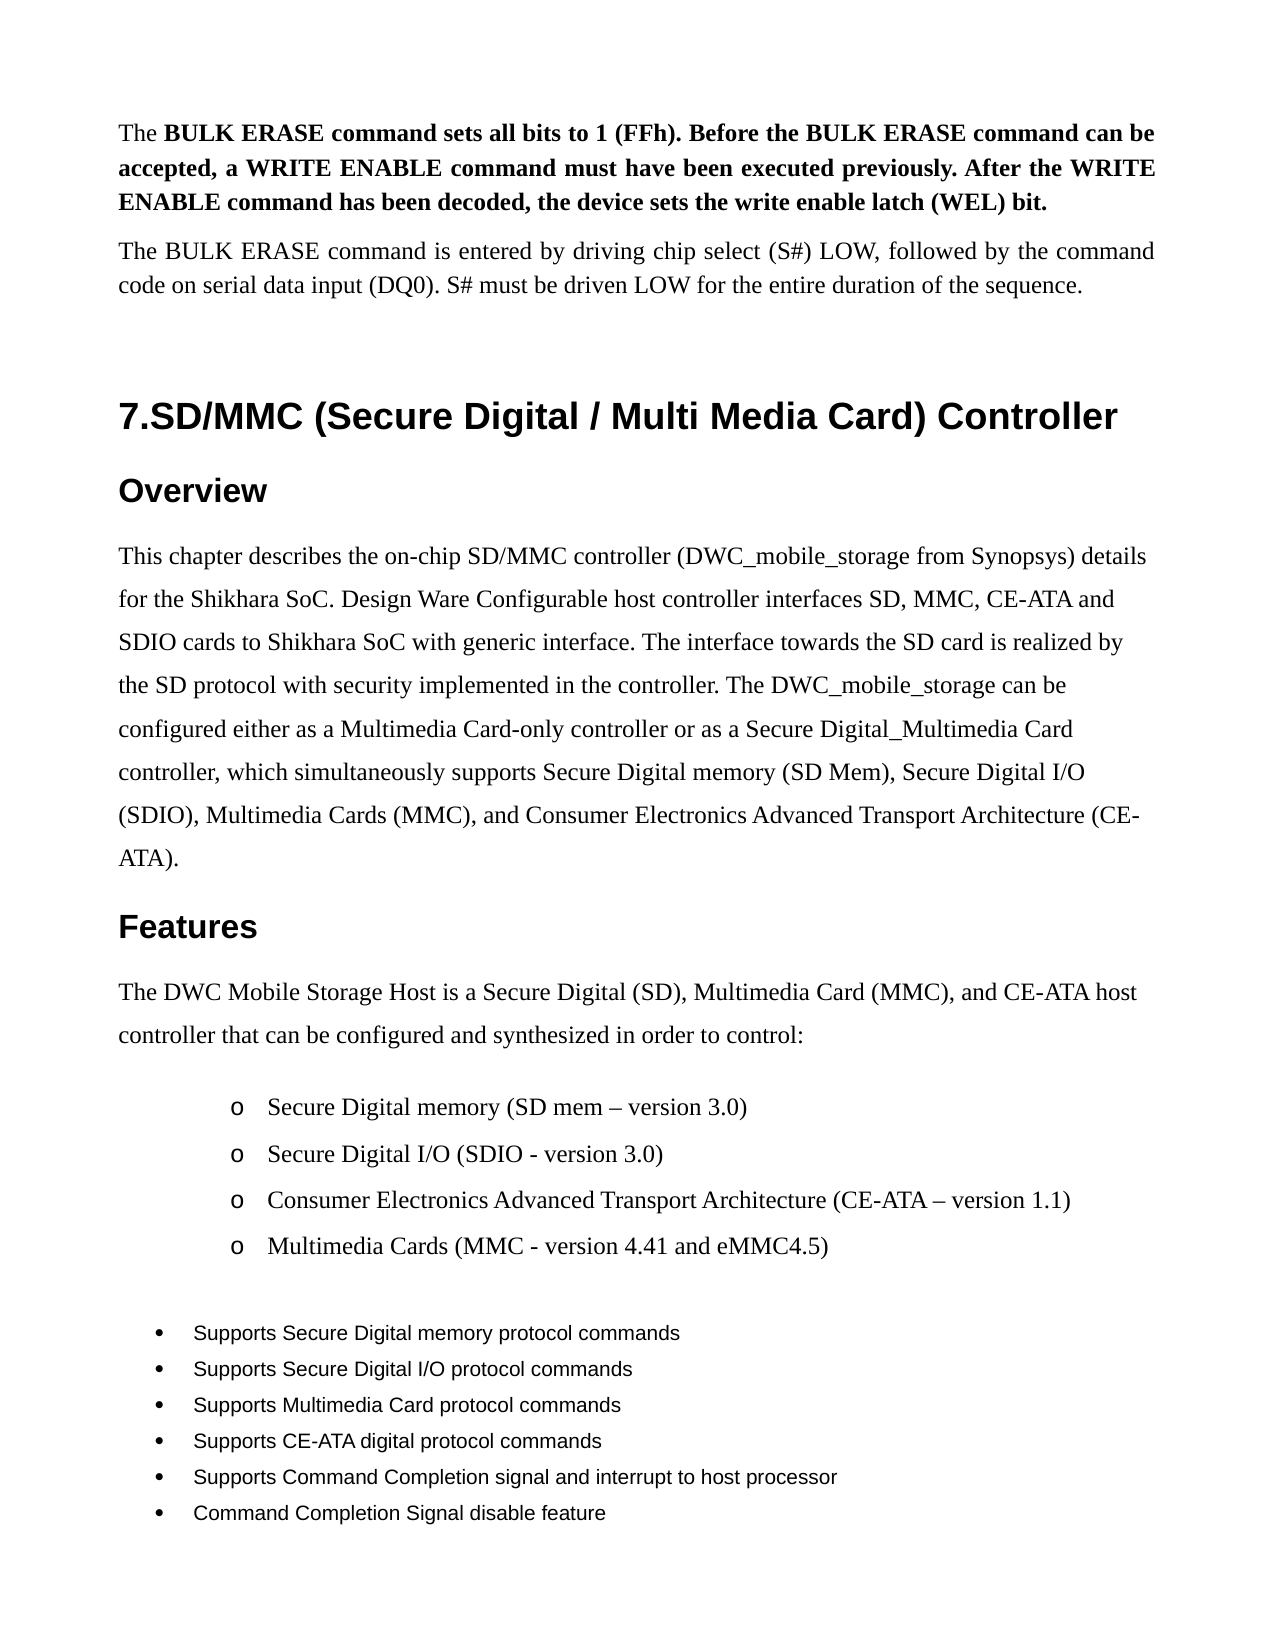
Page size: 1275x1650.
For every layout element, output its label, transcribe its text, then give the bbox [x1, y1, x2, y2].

subtitle Features [118, 907, 1157, 946]
subtitle Overview [118, 471, 1157, 509]
list Secure Digital memory (SD mem – version 3.0) [229, 1092, 1157, 1123]
text The BULK ERASE command sets all bits to 1 (FFh). Before the BULK ERASE command can be accepted, a WRITE ENABLE command must have been executed previously. After the WRITE ENABLE command has been decoded, the device sets the write enable latch (WEL) bit. [118, 118, 1157, 216]
list Consumer Electronics Advanced Transport Architecture (CE-ATA – version 1.1) [229, 1185, 1157, 1216]
list Command Completion Signal disable feature [156, 1501, 1157, 1525]
list Supports CE-ATA digital protocol commands [156, 1429, 1157, 1453]
list Supports Secure Digital I/O protocol commands [156, 1357, 1157, 1381]
subtitle 7.SD/MMC (Secure Digital / Multi Media Card) Controller [118, 394, 1157, 437]
list Supports Multimedia Card protocol commands [156, 1393, 1157, 1417]
text This chapter describes the on-chip SD/MMC controller (DWC_mobile_storage from Synopsys) details for the Shikhara SoC. Design Ware Configurable host controller interfaces SD, MMC, CE-ATA and SDIO cards to Shikhara SoC with generic interface. The interface towards the SD card is realized by the SD protocol with security implemented in the controller. The DWC_mobile_storage can be configured either as a Multimedia Card-only controller or as a Secure Digital_Multimedia Card controller, which simultaneously supports Secure Digital memory (SD Mem), Secure Digital I/O (SDIO), Multimedia Cards (MMC), and Consumer Electronics Advanced Transport Architecture (CE-ATA). [118, 541, 1157, 872]
list Supports Command Completion signal and interrupt to host processor [156, 1465, 1157, 1489]
text The BULK ERASE command is entered by driving chip select (S#) LOW, followed by the command code on serial data input (DQ0). S# must be driven LOW for the entire duration of the sequence. [118, 236, 1157, 299]
text The DWC Mobile Storage Host is a Secure Digital (SD), Multimedia Card (MMC), and CE-ATA host controller that can be configured and synthesized in order to control: [118, 977, 1157, 1049]
list Multimedia Cards (MMC - version 4.41 and eMMC4.5) [229, 1231, 1157, 1262]
list Supports Secure Digital memory protocol commands [156, 1321, 1157, 1344]
list Secure Digital I/O (SDIO - version 3.0) [229, 1139, 1157, 1169]
